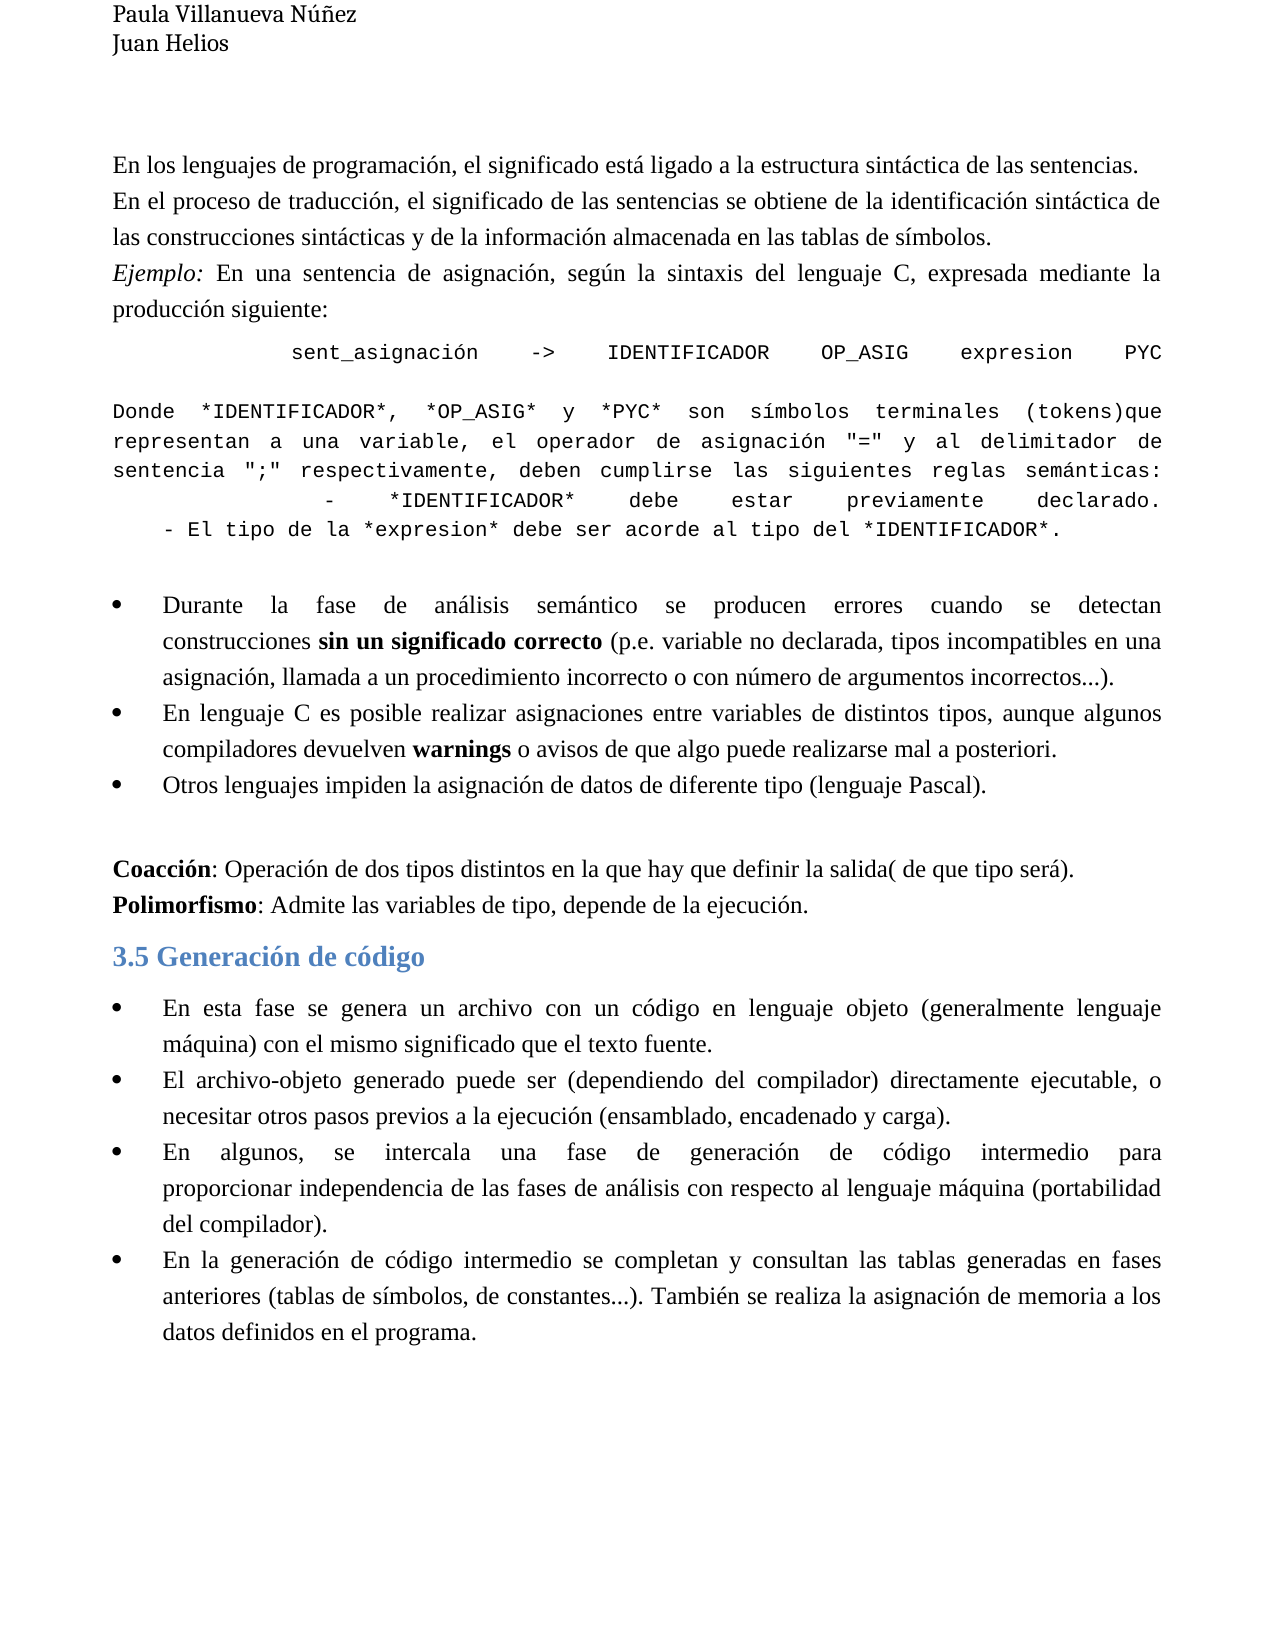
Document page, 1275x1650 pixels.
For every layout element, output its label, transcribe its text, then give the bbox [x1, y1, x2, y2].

list En esta fase se genera un archivo con un código en lenguaje objeto (generalmente lenguaje máquina) con el mismo significado que el texto fuente. [112, 993, 1162, 1058]
subtitle 3.5 Generación de código [112, 939, 1162, 972]
text En el proceso de traducción, el significado de las sentencias se obtiene de la identificación sintáctica de las construcciones sintácticas y de la información almacenada en las tablas de símbolos. [112, 186, 1162, 251]
text sent_asignación -> IDENTIFICADOR OP_ASIG expresion PYC Donde *IDENTIFICADOR*, *OP_ASIG* y *PYC* son símbolos terminales (tokens)que representan a una variable, el operador de asignación "=" y al delimitador de sentencia ";" respectivamente, deben cumplirse las siguientes reglas semánticas: - *IDENTIFICADOR* debe estar previamente declarado. - El tipo de la *expresion* debe ser acorde al tipo del *IDENTIFICADOR*. [112, 342, 1162, 543]
text Polimorfismo: Admite las variables de tipo, depende de la ejecución. [112, 891, 1162, 919]
text Coacción: Operación de dos tipos distintos en la que hay que definir la salida( de que tipo será). [112, 854, 1162, 883]
text Ejemplo: En una sentencia de asignación, según la sintaxis del lenguaje C, expresada mediante la producción siguiente: [112, 258, 1162, 322]
list Otros lenguajes impiden la asignación de datos de diferente tipo (lenguaje Pascal). [112, 770, 1162, 799]
list En la generación de código intermedio se completan y consultan las tablas generadas en fases anteriores (tablas de símbolos, de constantes...). También se realiza la asignación de memoria a los datos definidos en el programa. [112, 1245, 1162, 1346]
list El archivo-objeto generado puede ser (dependiendo del compilador) directamente ejecutable, o necesitar otros pasos previos a la ejecución (ensamblado, encadenado y carga). [112, 1065, 1162, 1130]
list En algunos, se intercala una fase de generación de código intermedio para proporcionar independencia de las fases de análisis con respecto al lenguaje máquina (portabilidad del compilador). [112, 1137, 1162, 1238]
list En lenguaje C es posible realizar asignaciones entre variables de distintos tipos, aunque algunos compiladores devuelven warnings o avisos de que algo puede realizarse mal a posteriori. [112, 698, 1162, 763]
list Durante la fase de análisis semántico se producen errores cuando se detectan construcciones sin un significado correcto (p.e. variable no declarada, tipos incompatibles en una asignación, llamada a un procedimiento incorrecto o con número de argumentos incorrectos...). [112, 591, 1162, 691]
text En los lenguajes de programación, el significado está ligado a la estructura sintáctica de las sentencias. [112, 150, 1162, 179]
